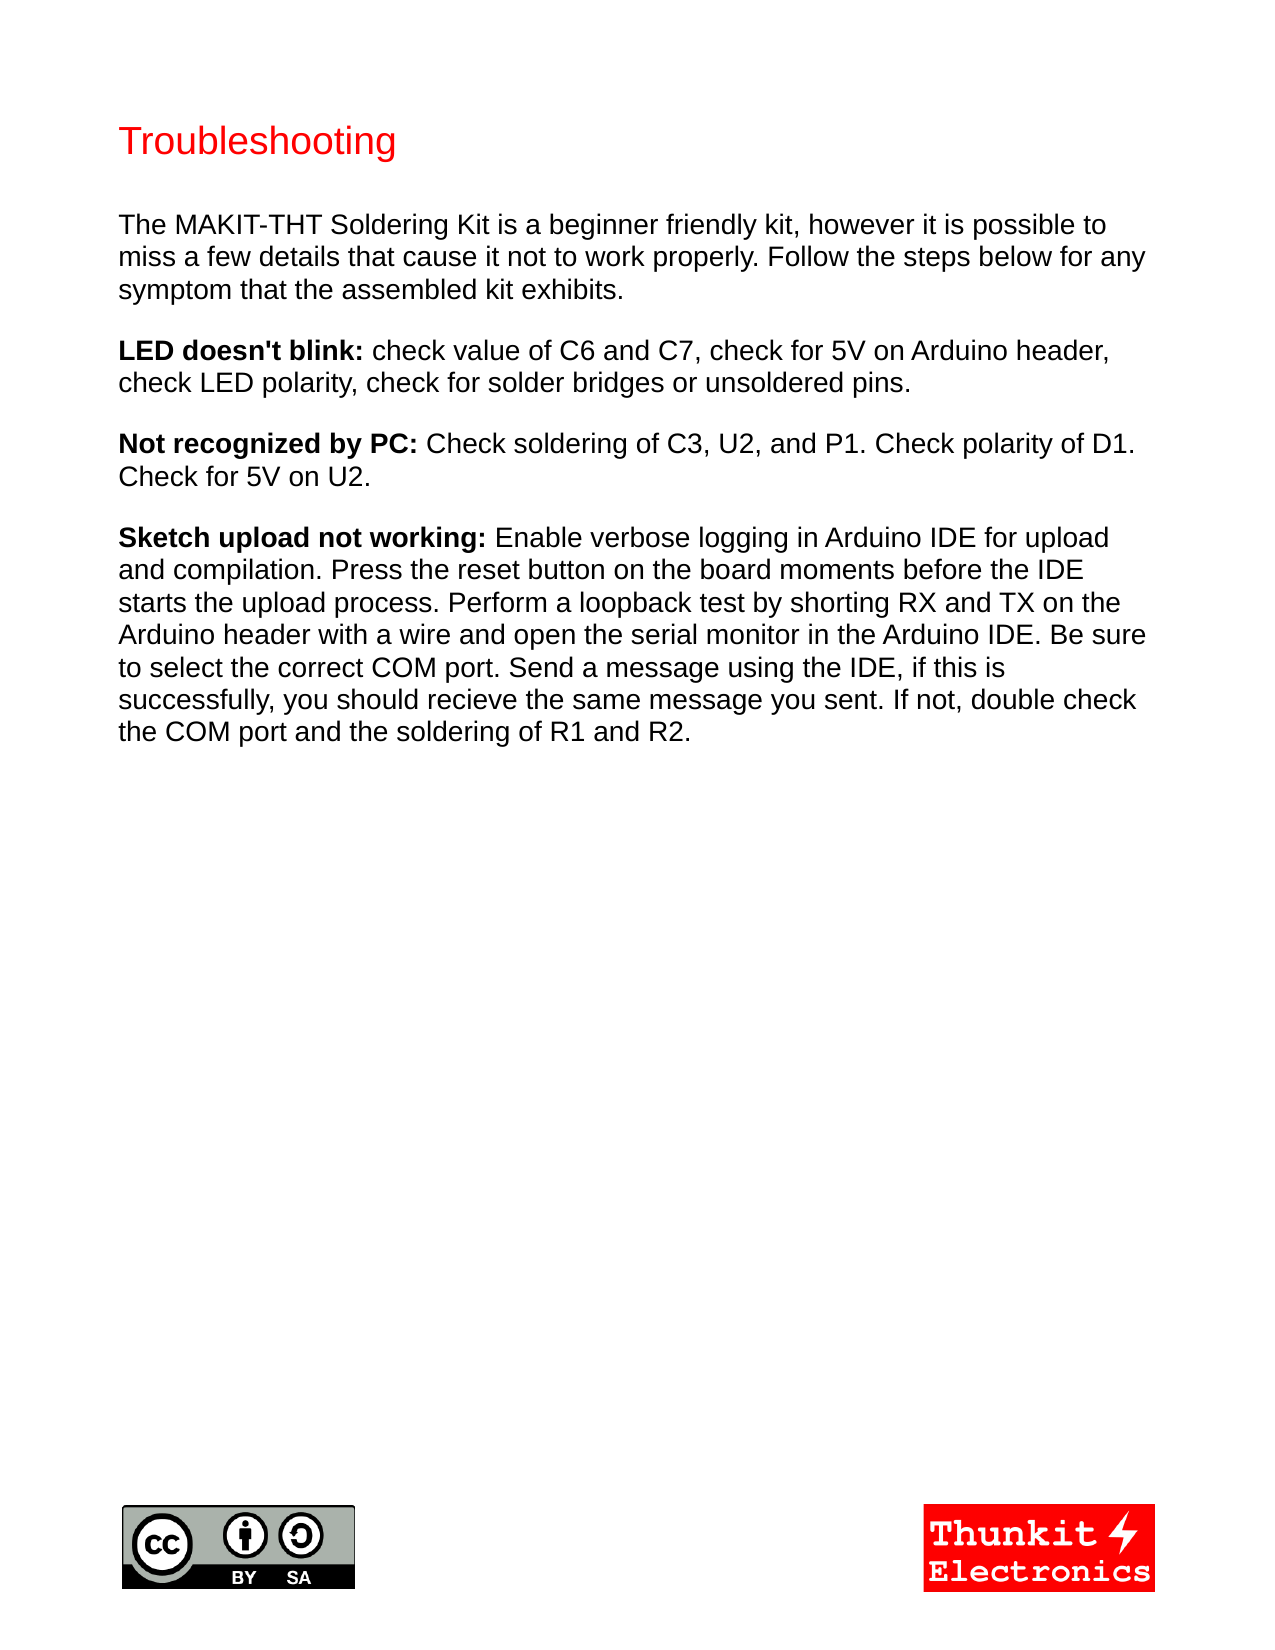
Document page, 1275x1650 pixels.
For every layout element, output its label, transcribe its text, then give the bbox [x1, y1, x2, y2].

text Troubleshooting [118, 118, 1157, 163]
picture [122, 1505, 355, 1589]
text LED doesn't blink: check value of C6 and C7, check for 5V on Arduino header, check LED polarity, check for solder bridges or unsoldered pins. Not recognized by PC: Check soldering of C3, U2, and P1. Check polarity of D1. Check for 5V on U2. Sketch upload not working: Enable verbose logging in Arduino IDE for upload and compilation. Press the reset button on the board moments before the IDE starts the upload process. Perform a loopback test by shorting RX and TX on the Arduino header with a wire and open the serial monitor in the Arduino IDE. Be sure to select the correct COM port. Send a message using the IDE, if this is successfully, you should recieve the same message you sent. If not, double check the COM port and the soldering of R1 and R2. [118, 334, 1157, 748]
text The MAKIT-THT Soldering Kit is a beginner friendly kit, however it is possible to miss a few details that cause it not to work properly. Follow the steps below for any symptom that the assembled kit exhibits. [118, 208, 1157, 305]
picture [923, 1504, 1155, 1592]
